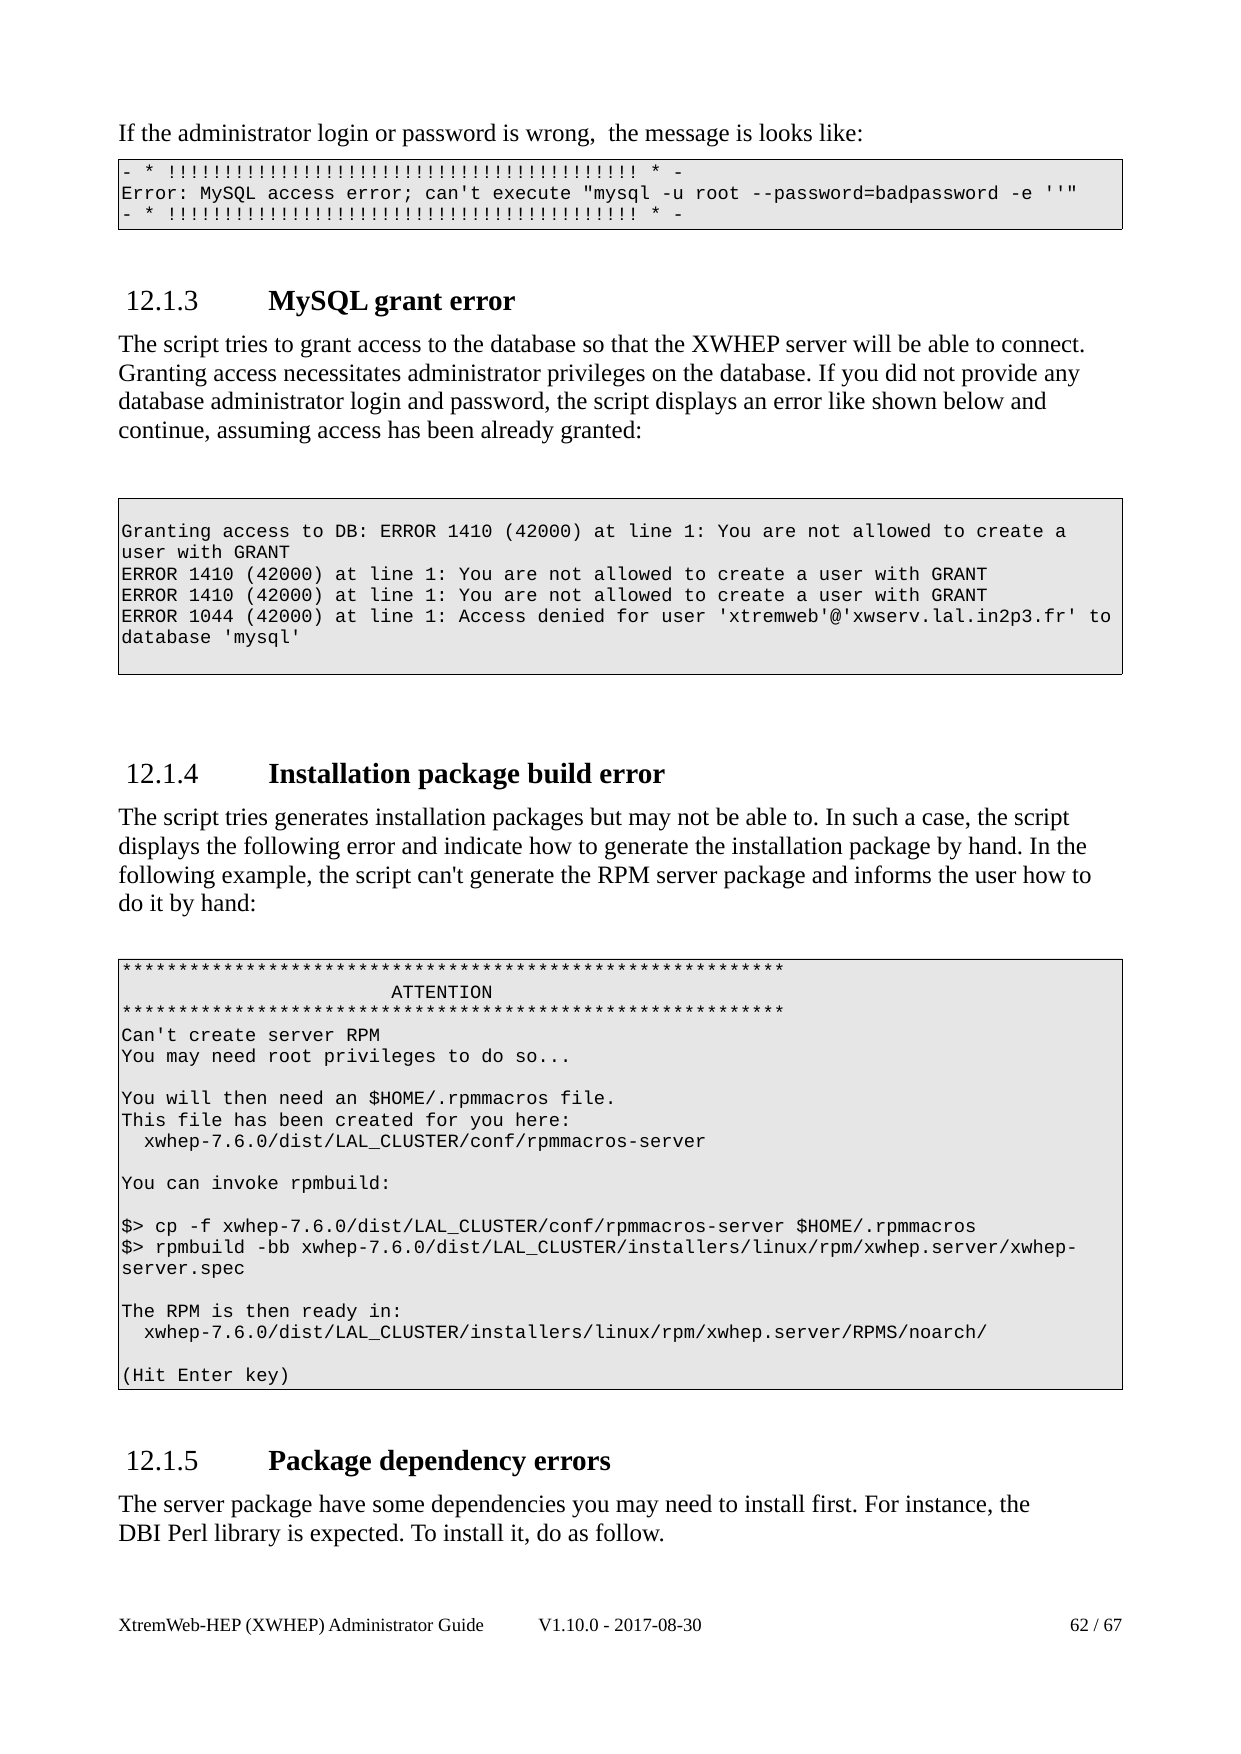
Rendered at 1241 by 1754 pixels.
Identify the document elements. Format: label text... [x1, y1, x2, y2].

text xwhep-7.6.0/dist/LAL_CLUSTER/conf/rpmmacros-server [119, 1128, 1122, 1150]
subtitle Installation package build error [118, 756, 1122, 790]
text Granting access to DB: ERROR 1410 (42000) at line 1: You are not allowed to create a user with GRANT [119, 519, 1122, 561]
text $> cp -f xwhep-7.6.0/dist/LAL_CLUSTER/conf/rpmmacros-server $HOME/.rpmmacros [119, 1213, 1122, 1235]
text Can't create server RPM [119, 1022, 1122, 1043]
text You can invoke rpmbuild: [119, 1171, 1122, 1192]
text ERROR 1410 (42000) at line 1: You are not allowed to create a user with GRANT [119, 583, 1122, 604]
text xwhep-7.6.0/dist/LAL_CLUSTER/installers/linux/rpm/xwhep.server/RPMS/noarch/ [119, 1320, 1122, 1341]
text - * !!!!!!!!!!!!!!!!!!!!!!!!!!!!!!!!!!!!!!!!!! * - [119, 202, 1122, 229]
text *********************************************************** [119, 960, 1122, 980]
subtitle Package dependency errors [118, 1443, 1122, 1477]
text ERROR 1044 (42000) at line 1: Access denied for user 'xtremweb'@'xwserv.lal.in2p3.fr' to database 'mysql' [119, 604, 1122, 646]
text You will then need an $HOME/.rpmmacros file. [119, 1086, 1122, 1107]
text The RPM is then ready in: [119, 1298, 1122, 1320]
text ERROR 1410 (42000) at line 1: You are not allowed to create a user with GRANT [119, 561, 1122, 583]
text ATTENTION [119, 980, 1122, 1001]
subtitle MySQL grant error [118, 283, 1122, 316]
text If the administrator login or password is wrong, the message is looks like: [118, 118, 1122, 147]
text The script tries to grant access to the database so that the XWHEP server will be able to connect. Granting access necessitates administrator privileges on the database. If you did not provide any database administrator login and password, the script displays an error like shown below and continue, assuming access has been already granted: [118, 329, 1122, 444]
text This file has been created for you here: [119, 1107, 1122, 1128]
text You may need root privileges to do so... [119, 1043, 1122, 1065]
text *********************************************************** [119, 1001, 1122, 1022]
text $> rpmbuild -bb xwhep-7.6.0/dist/LAL_CLUSTER/installers/linux/rpm/xwhep.server/xwhep-server.spec [119, 1235, 1122, 1277]
text (Hit Enter key) [119, 1362, 1122, 1389]
text The server package have some dependencies you may need to install first. For instance, the DBI Perl library is expected. To install it, do as follow. [118, 1489, 1122, 1547]
text Error: MySQL access error; can't execute "mysql -u root --password=badpassword -e ''" [119, 181, 1122, 202]
text The script tries generates installation packages but may not be able to. In such a case, the script displays the following error and indicate how to generate the installation package by hand. In the following example, the script can't generate the RPM server package and informs the user how to do it by hand: [118, 802, 1122, 917]
text - * !!!!!!!!!!!!!!!!!!!!!!!!!!!!!!!!!!!!!!!!!! * - [119, 160, 1122, 181]
